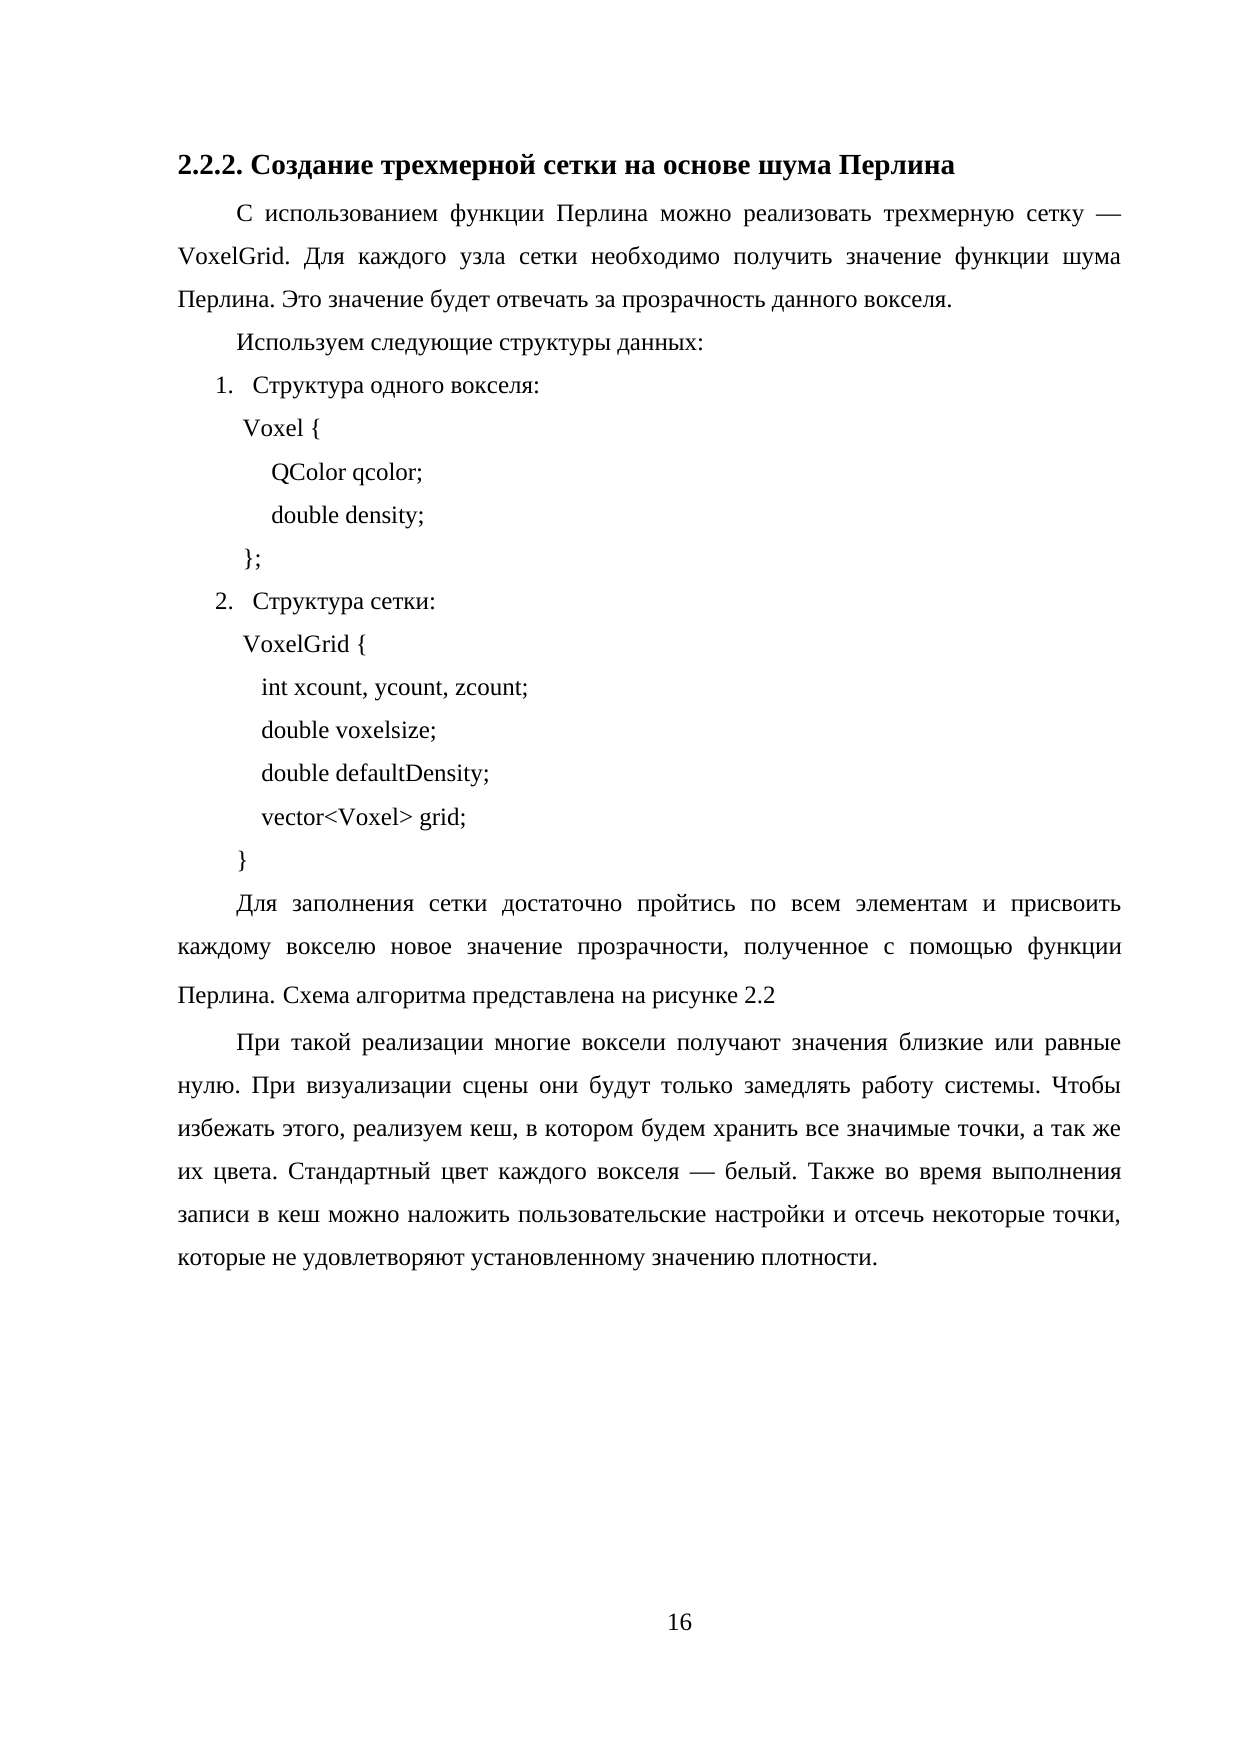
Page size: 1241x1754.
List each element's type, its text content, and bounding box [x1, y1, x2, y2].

text double density; [177, 500, 1122, 528]
list Структура сетки: [215, 586, 1122, 615]
text QColor qcolor; [177, 457, 1122, 485]
text int xcount, ycount, zcount; [177, 672, 1122, 701]
text double voxelsize; [177, 715, 1122, 744]
text Используем следующие структуры данных: [177, 327, 1122, 356]
text При такой реализации многие воксели получают значения близкие или равные нулю. При визуализации сцены они будут только замедлять работу системы. Чтобы избежать этого, реализуем кеш, в котором будем хранить все значимые точки, а так же их цвета. Стандартный цвет каждого вокселя — белый. Также во время выполнения записи в кеш можно наложить пользовательские настройки и отсечь некоторые точки, которые не удовлетворяют установленному значению плотности. [177, 1027, 1122, 1271]
text С использованием функции Перлина можно реализовать трехмерную сетку — VoxelGrid. Для каждого узла сетки необходимо получить значение функции шума Перлина. Это значение будет отвечать за прозрачность данного вокселя. [177, 198, 1122, 313]
subtitle 2.2.2. Создание трехмерной сетки на основе шума Перлина [177, 147, 1122, 180]
text vector<Voxel> grid; [177, 802, 1122, 830]
text double defaultDensity; [177, 758, 1122, 787]
text Для заполнения сетки достаточно пройтись по всем элементам и присвоить каждому вокселю новое значение прозрачности, полученное с помощью функции Перлина. Схема алгоритма представлена на рисунке 2.2 [177, 888, 1122, 1010]
text Voxel { [177, 413, 1122, 442]
text } [177, 845, 1122, 873]
text VoxelGrid { [177, 629, 1122, 658]
list Структура одного вокселя: [215, 370, 1122, 399]
text }; [177, 543, 1122, 572]
